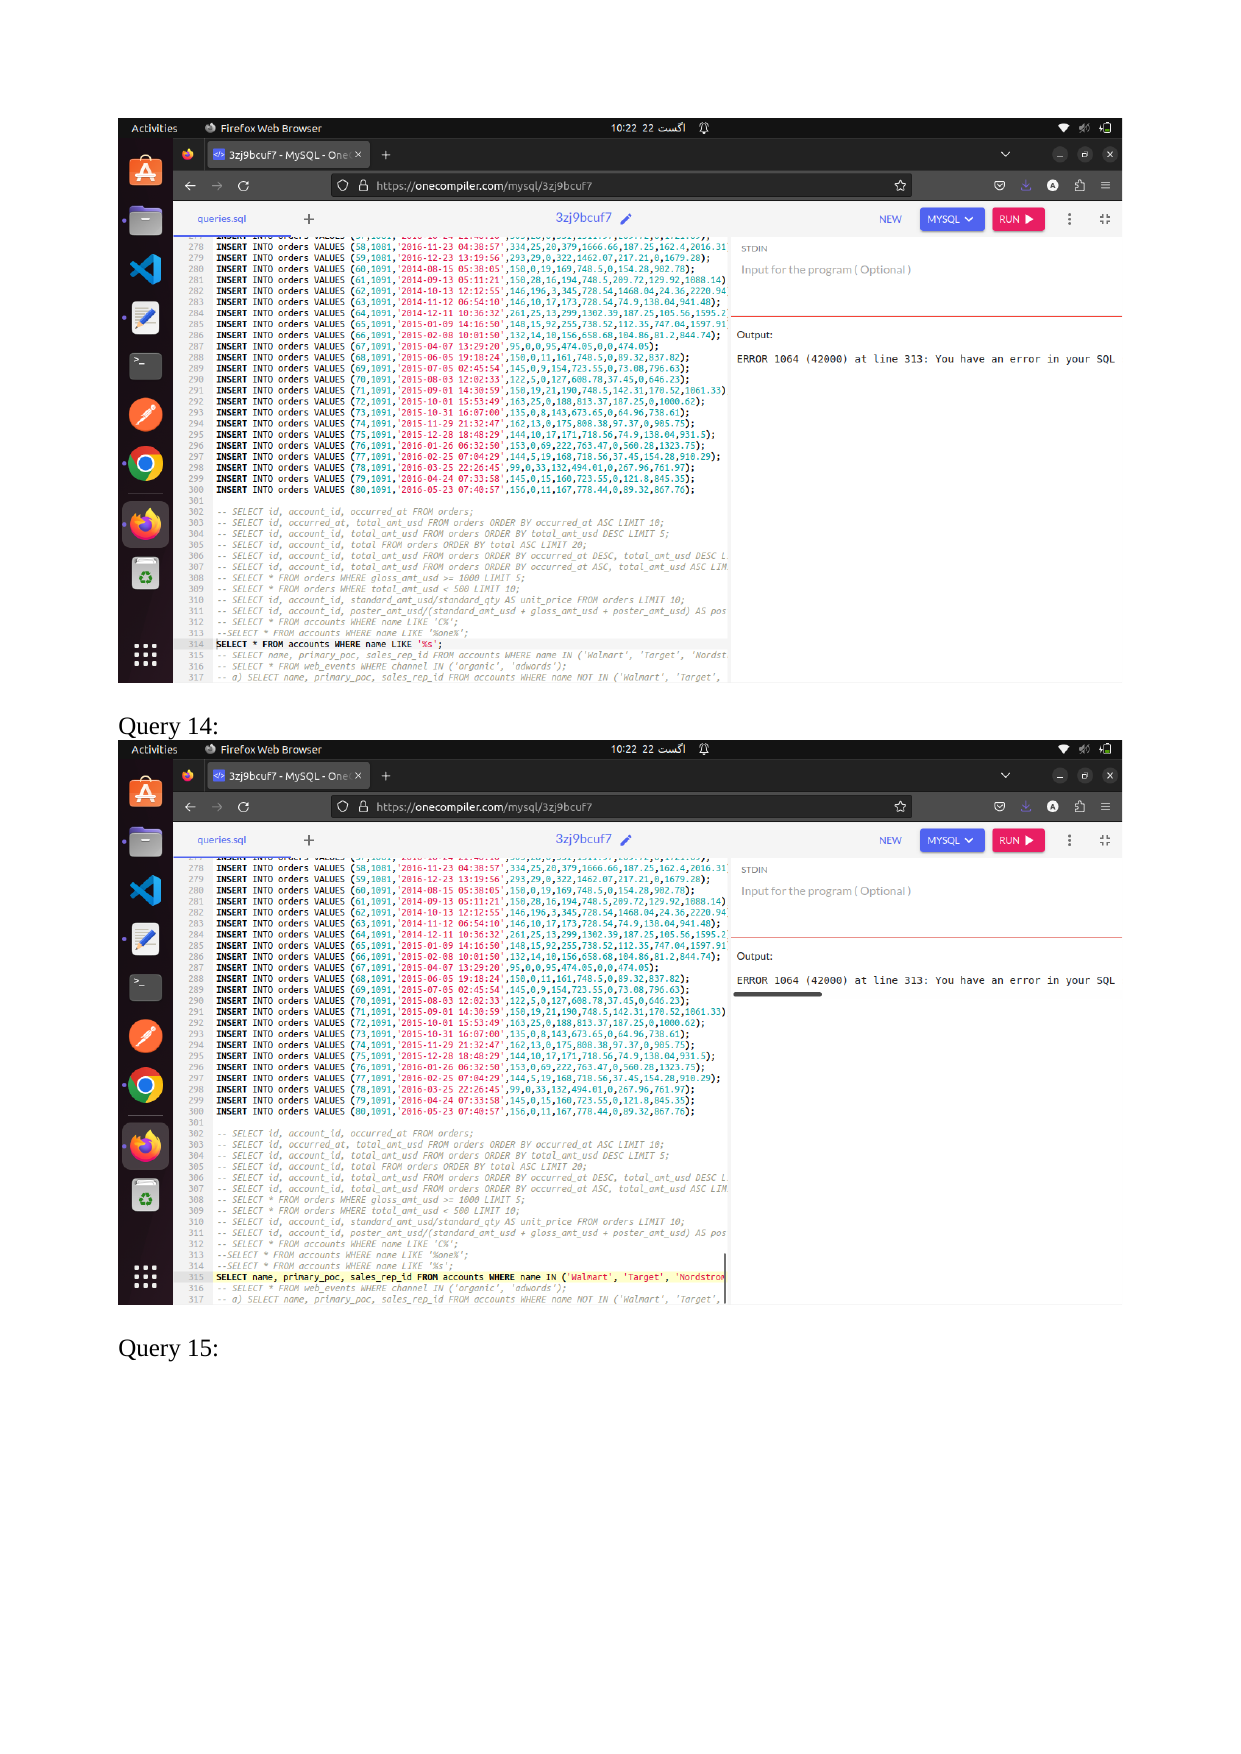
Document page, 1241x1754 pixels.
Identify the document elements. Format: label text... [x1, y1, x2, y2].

picture [118, 740, 1123, 1305]
text Query 15: [118, 1333, 1122, 1362]
picture [118, 118, 1123, 683]
text Query 14: [118, 711, 1122, 740]
